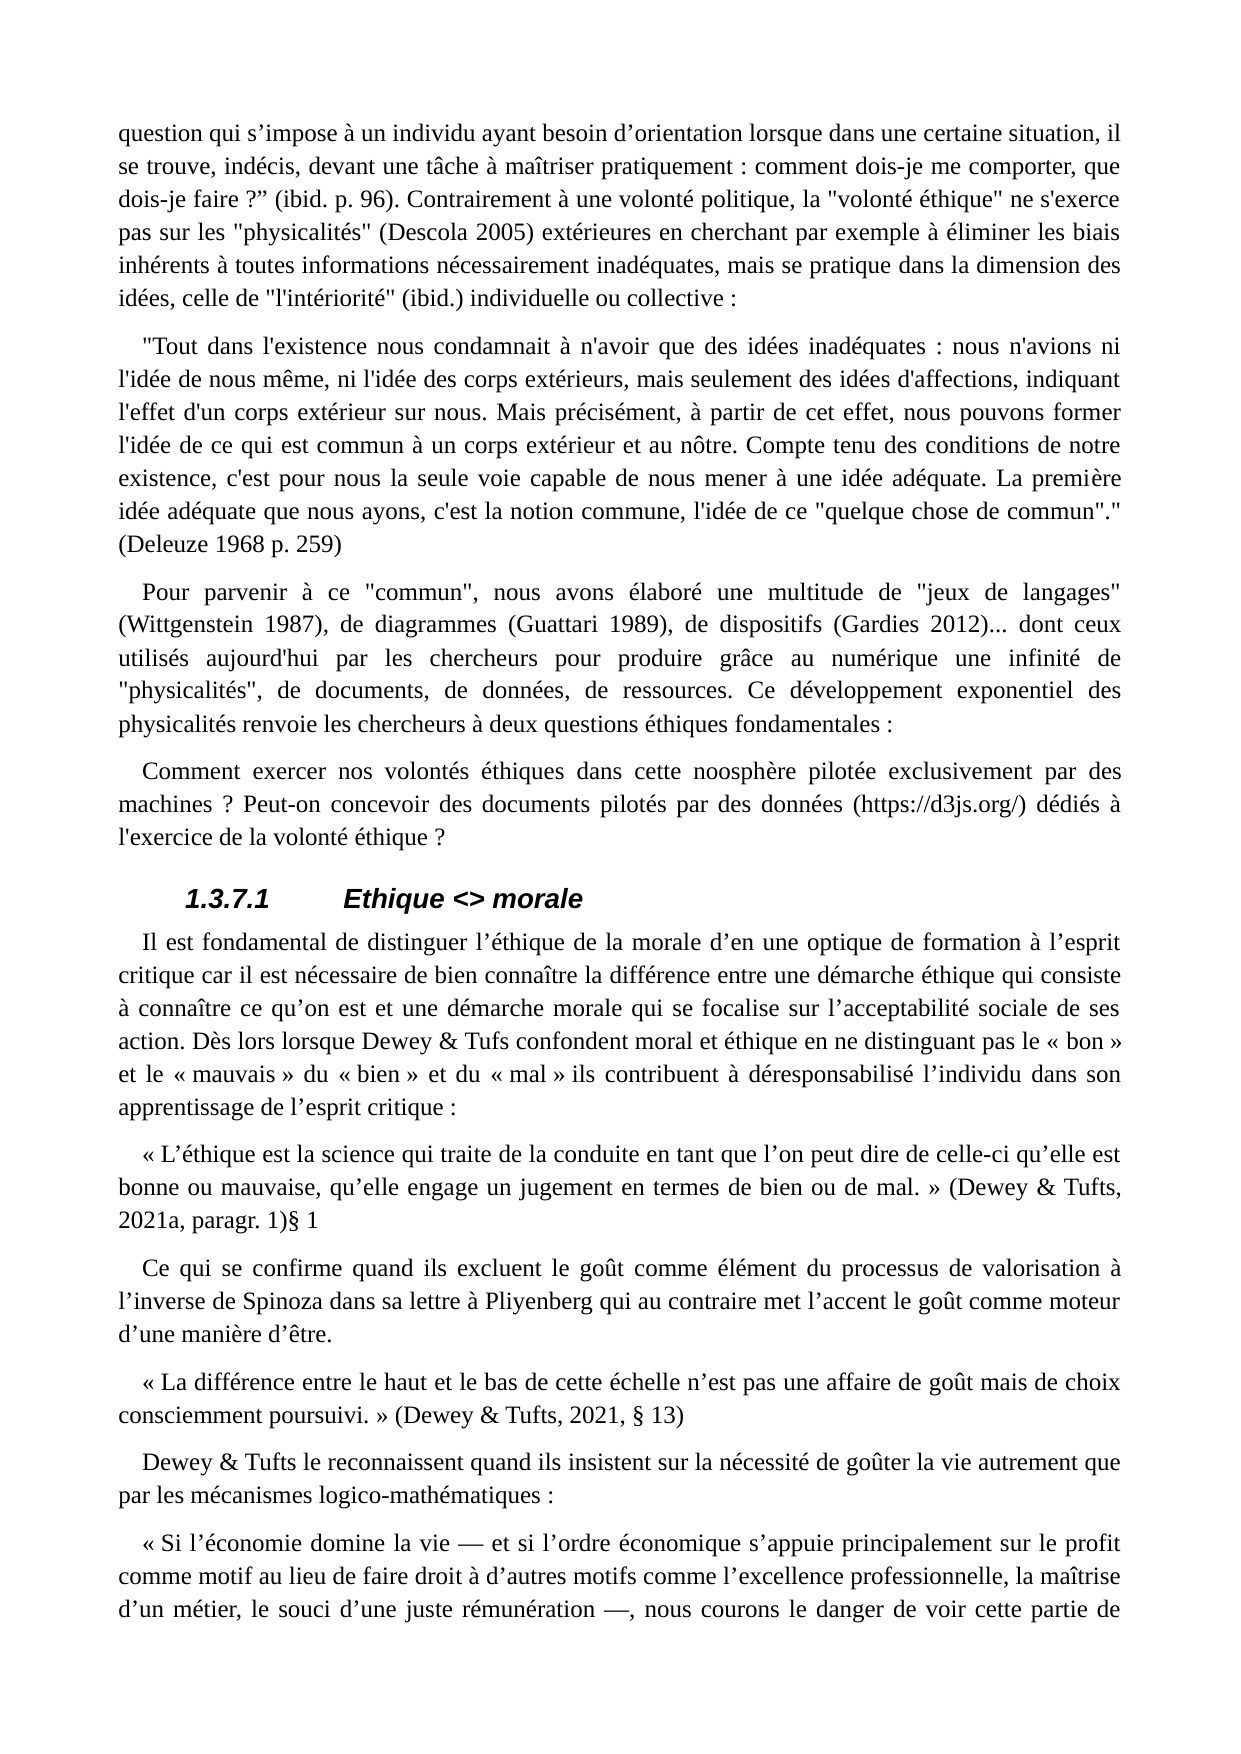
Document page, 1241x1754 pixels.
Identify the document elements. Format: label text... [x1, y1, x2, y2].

subtitle Ethique <> morale [118, 882, 1122, 914]
text Il est fondamental de distinguer l’éthique de la morale d’en une optique de formation à l’esprit critique car il est nécessaire de bien connaître la différence entre une démarche éthique qui consiste à connaître ce qu’on est et une démarche morale qui se focalise sur l’acceptabilité sociale de ses action. Dès lors lorsque Dewey & Tufs confondent moral et éthique en ne distinguant pas le « bon » et le « mauvais » du « bien » et du « mal » ils contribuent à déresponsabilisé l’individu dans son apprentissage de l’esprit critique : [118, 927, 1122, 1121]
text Comment exercer nos volontés éthiques dans cette noosphère pilotée exclusivement par des machines ? Peut-on concevoir des documents pilotés par des données (https://d3js.org/) dédiés à l'exercice de la volonté éthique ? [118, 756, 1122, 851]
text « La différence entre le haut et le bas de cette échelle n’est pas une affaire de goût mais de choix consciemment poursuivi. » (Dewey & Tufts, 2021, § 13) [118, 1367, 1122, 1428]
text Pour parvenir à ce "commun", nous avons élaboré une multitude de "jeux de langages" (Wittgenstein 1987), de diagrammes (Guattari 1989), de dispositifs (Gardies 2012)... dont ceux utilisés aujourd'hui par les chercheurs pour produire grâce au numérique une infinité de "physicalités", de documents, de données, de ressources. Ce développement exponentiel des physicalités renvoie les chercheurs à deux questions éthiques fondamentales : [118, 577, 1122, 737]
text Dewey & Tufts le reconnaissent quand ils insistent sur la nécessité de goûter la vie autrement que par les mécanismes logico-mathématiques : [118, 1447, 1122, 1509]
text "Tout dans l'existence nous condamnait à n'avoir que des idées inadéquates : nous n'avions ni l'idée de nous même, ni l'idée des corps extérieurs, mais seulement des idées d'affections, indiquant l'effet d'un corps extérieur sur nous. Mais précisément, à partir de cet effet, nous pouvons former l'idée de ce qui est commun à un corps extérieur et au nôtre. Compte tenu des conditions de notre existence, c'est pour nous la seule voie capable de nous mener à une idée adéquate. La première idée adéquate que nous ayons, c'est la notion commune, l'idée de ce "quelque chose de commun"." (Deleuze 1968 p. 259) [118, 331, 1122, 558]
text « L’éthique est la science qui traite de la conduite en tant que l’on peut dire de celle-ci qu’elle est bonne ou mauvaise, qu’elle engage un jugement en termes de bien ou de mal. » (Dewey & Tufts, 2021a, paragr. 1)§ 1 [118, 1139, 1122, 1234]
text « Si l’économie domine la vie — et si l’ordre économique s’appuie principalement sur le profit comme motif au lieu de faire droit à d’autres motifs comme l’excellence professionnelle, la maîtrise d’un métier, le souci d’une juste rémunération —, nous courons le danger de voir cette partie de [118, 1528, 1122, 1623]
text Ce qui se confirme quand ils excluent le goût comme élément du processus de valorisation à l’inverse de Spinoza dans sa lettre à Pliyenberg qui au contraire met l’accent le goût comme moteur d’une manière d’être. [118, 1253, 1122, 1348]
text question qui s’impose à un individu ayant besoin d’orientation lorsque dans une certaine situation, il se trouve, indécis, devant une tâche à maîtriser pratiquement : comment dois-je me comporter, que dois-je faire ?” (ibid. p. 96). Contrairement à une volonté politique, la "volonté éthique" ne s'exerce pas sur les "physicalités" (Descola 2005) extérieures en cherchant par exemple à éliminer les biais inhérents à toutes informations nécessairement inadéquates, mais se pratique dans la dimension des idées, celle de "l'intériorité" (ibid.) individuelle ou collective : [118, 118, 1122, 312]
